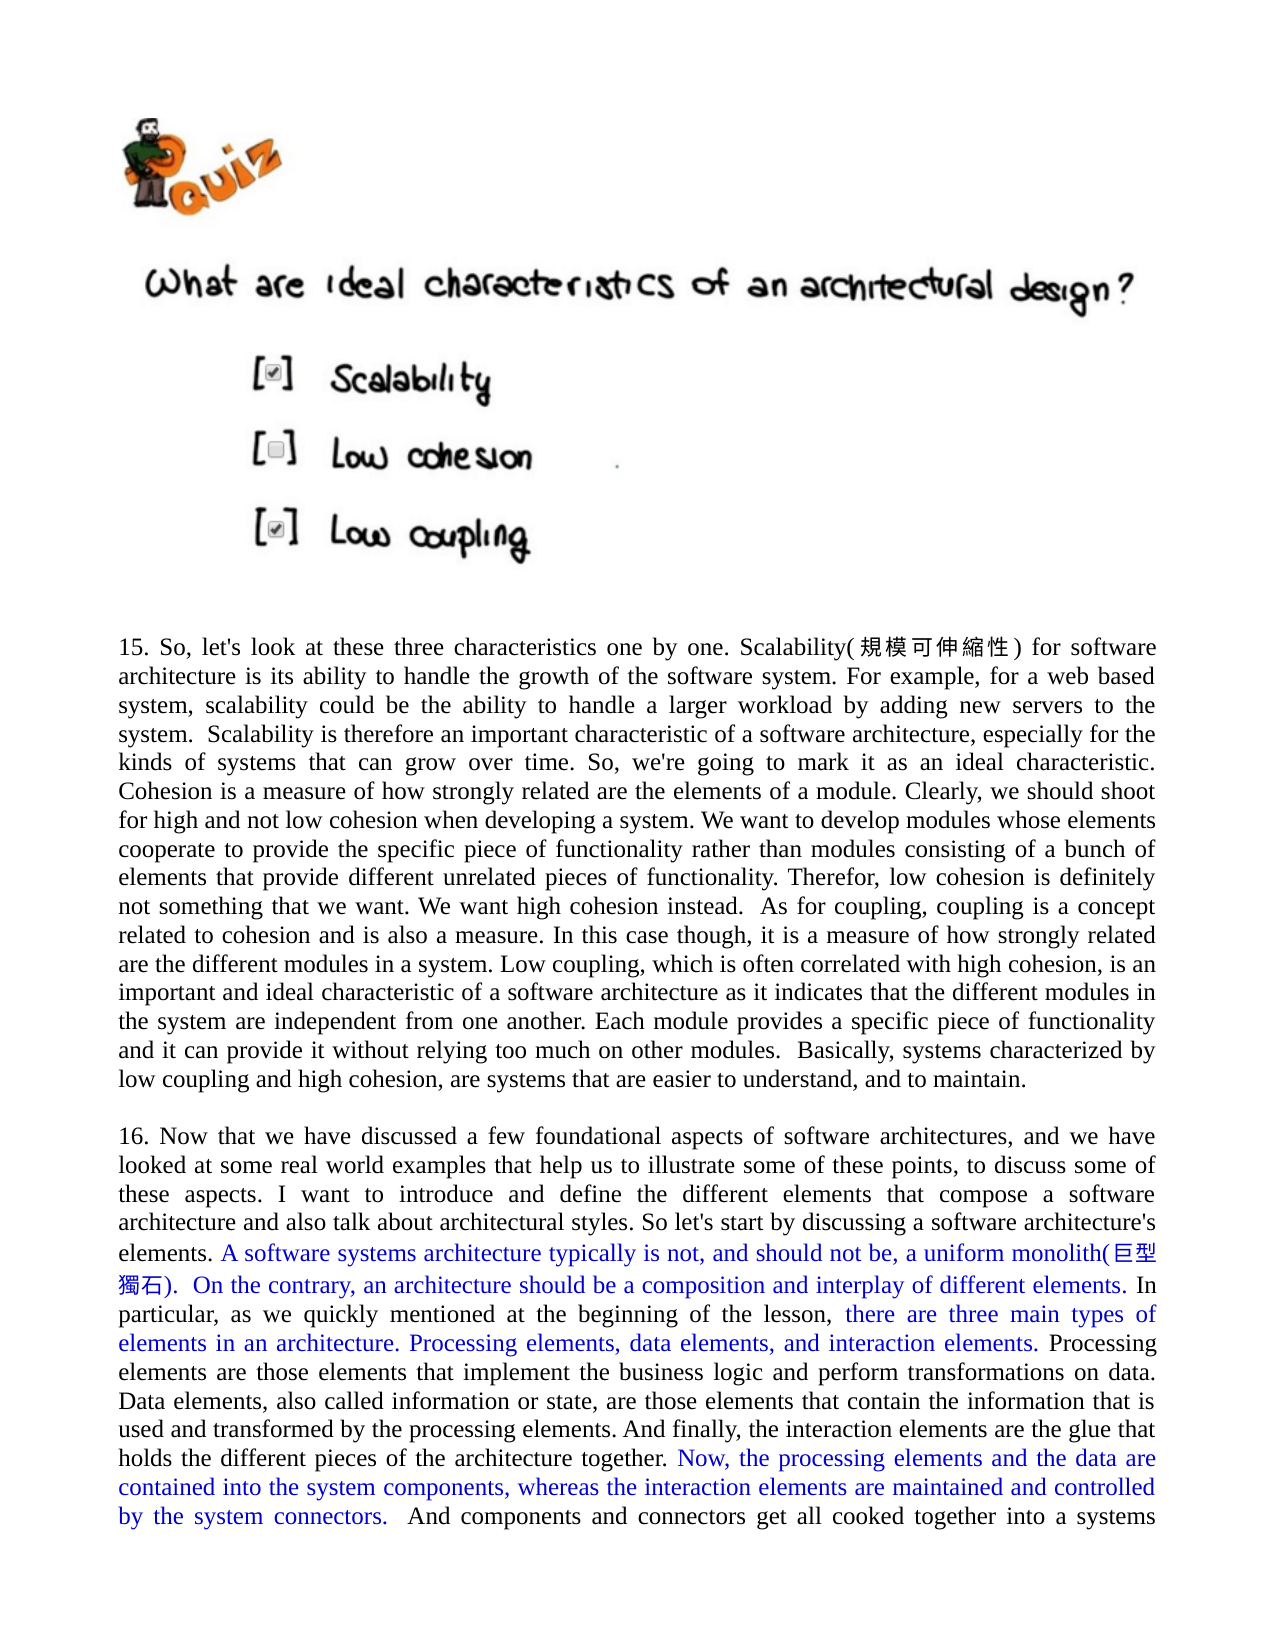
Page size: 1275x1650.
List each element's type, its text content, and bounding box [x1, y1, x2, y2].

text 16. Now that we have discussed a few foundational aspects of software architectures, and we have looked at some real world examples that help us to illustrate some of these points, to discuss some of these aspects. I want to introduce and define the different elements that compose a software architecture and also talk about architectural styles. So let's start by discussing a software architecture's elements. A software systems architecture typically is not, and should not be, a uniform monolith(巨型獨石). On the contrary, an architecture should be a composition and interplay of different elements. In particular, as we quickly mentioned at the beginning of the lesson, there are three main types of elements in an architecture. Processing elements, data elements, and interaction elements. Processing elements are those elements that implement the business logic and perform transformations on data. Data elements, also called information or state, are those elements that contain the information that is used and transformed by the processing elements. And finally, the interaction elements are the glue that holds the different pieces of the architecture together. Now, the processing elements and the data are contained into the system components, whereas the interaction elements are maintained and controlled by the system connectors. And components and connectors get all cooked together into a systems [118, 1121, 1157, 1529]
picture [118, 118, 1157, 572]
text 15. So, let's look at these three characteristics one by one. Scalability(規模可伸縮性) for software architecture is its ability to handle the growth of the software system. For example, for a web based system, scalability could be the ability to handle a larger workload by adding new servers to the system. Scalability is therefore an important characteristic of a software architecture, especially for the kinds of systems that can grow over time. So, we're going to mark it as an ideal characteristic. Cohesion is a measure of how strongly related are the elements of a module. Clearly, we should shoot for high and not low cohesion when developing a system. We want to develop modules whose elements cooperate to provide the specific piece of functionality rather than modules consisting of a bunch of elements that provide different unrelated pieces of functionality. Therefor, low cohesion is definitely not something that we want. We want high cohesion instead. As for coupling, coupling is a concept related to cohesion and is also a measure. In this case though, it is a measure of how strongly related are the different modules in a system. Low coupling, which is often correlated with high cohesion, is an important and ideal characteristic of a software architecture as it indicates that the different modules in the system are independent from one another. Each module provides a specific piece of functionality and it can provide it without relying too much on other modules. Basically, systems characterized by low coupling and high cohesion, are systems that are easier to understand, and to maintain. [118, 629, 1157, 1092]
